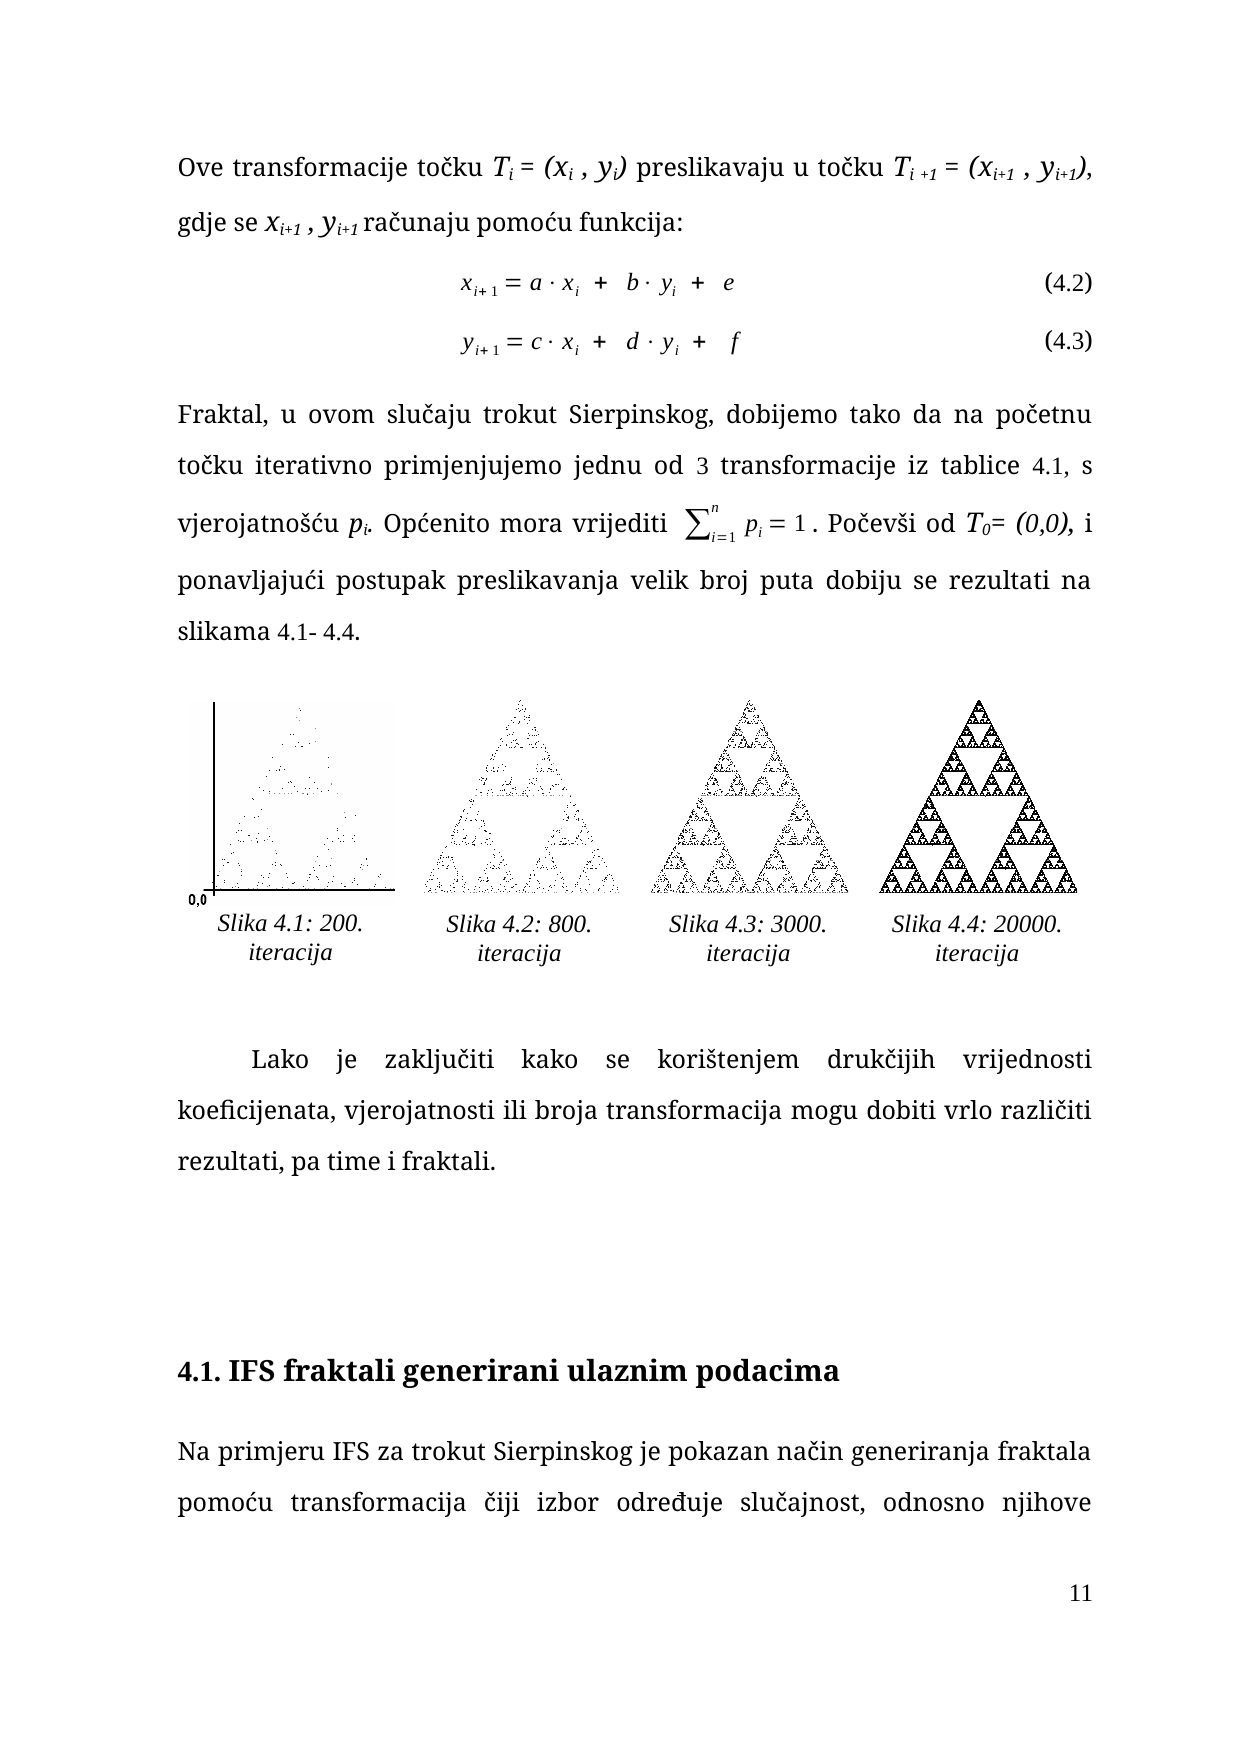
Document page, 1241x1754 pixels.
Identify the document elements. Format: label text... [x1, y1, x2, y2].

table_header Slika 4.1: 200. iteracija [177, 694, 406, 985]
picture [188, 700, 395, 908]
text Fraktal, u ovom slučaju trokut Sierpinskog, dobijemo tako da na početnu točku iterativno primjenjujemo jednu od 3 transformacije iz tablice 4.1, s vjerojatnošću pi. Općenito mora vrijediti . Počevši od T0= (0,0), i ponavljajući postupak preslikavanja velik broj puta dobiju se rezultati na slikama 4.1- 4.4. [177, 396, 1093, 648]
text Na primjeru IFS za trokut Sierpinskog je pokazan način generiranja fraktala pomoću transformacija čiji izbor određuje slučajnost, odnosno njihove [177, 1433, 1093, 1518]
picture [650, 700, 849, 893]
picture [879, 700, 1078, 893]
text (4.3) [177, 323, 1093, 359]
picture [421, 700, 620, 893]
text (4.2) [177, 264, 1093, 300]
text Ove transformacije točku Ti = (xi , yi) preslikavaju u točku Ti +1 = (xi+1 , yi+1), gdje se xi+1 , yi+1 računaju pomoću funkcija: [177, 148, 1093, 240]
subtitle 4.1. IFS fraktali generirani ulaznim podacima [177, 1348, 1093, 1391]
table_header Slika 4.4: 20000. iteracija [864, 694, 1093, 985]
table_header Slika 4.3: 3000. iteracija [635, 694, 864, 985]
table_header Slika 4.2: 800. iteracija [406, 694, 635, 985]
text Lako je zaključiti kako se korištenjem drukčijih vrijednosti koeficijenata, vjerojatnosti ili broja transformacija mogu dobiti vrlo različiti rezultati, pa time i fraktali. [177, 1042, 1093, 1178]
